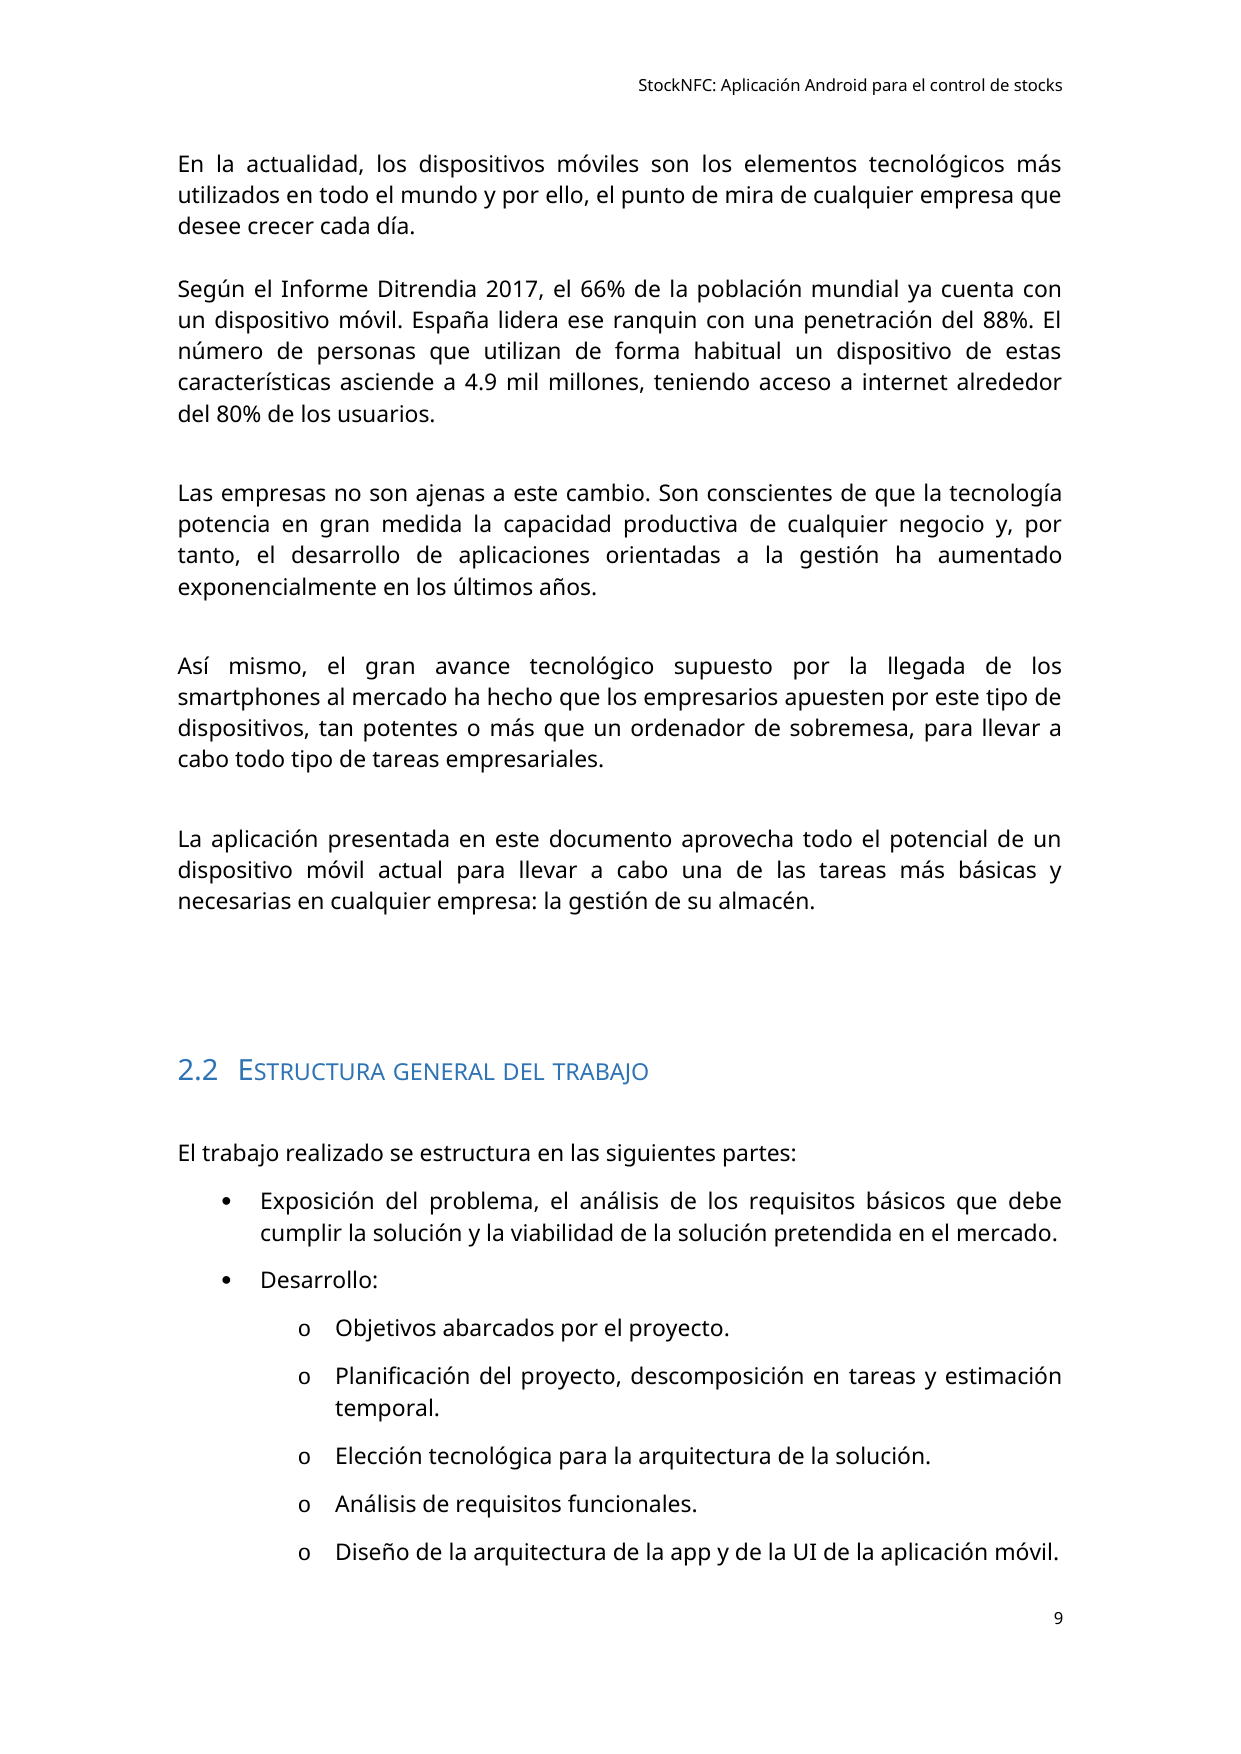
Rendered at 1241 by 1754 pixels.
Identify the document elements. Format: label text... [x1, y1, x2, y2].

list Planificación del proyecto, descomposición en tareas y estimación temporal. [297, 1360, 1063, 1423]
list Objetivos abarcados por el proyecto. [297, 1312, 1063, 1344]
list Exposición del problema, el análisis de los requisitos básicos que debe cumplir la solución y la viabilidad de la solución pretendida en el mercado. [222, 1185, 1063, 1248]
text El trabajo realizado se estructura en las siguientes partes: [177, 1137, 1063, 1168]
text Según el Informe Ditrendia 2017, el 66% de la población mundial ya cuenta con un dispositivo móvil. España lidera ese ranquin con una penetración del 88%. El número de personas que utilizan de forma habitual un dispositivo de estas características asciende a 4.9 mil millones, teniendo acceso a internet alrededor del 80% de los usuarios. [177, 273, 1063, 429]
text En la actualidad, los dispositivos móviles son los elementos tecnológicos más utilizados en todo el mundo y por ello, el punto de mira de cualquier empresa que desee crecer cada día. [177, 148, 1063, 241]
list Desarrollo: [222, 1264, 1063, 1296]
list Diseño de la arquitectura de la app y de la UI de la aplicación móvil. [297, 1536, 1063, 1567]
subtitle Estructura general del trabajo [177, 1050, 1063, 1089]
text Así mismo, el gran avance tecnológico supuesto por la llegada de los smartphones al mercado ha hecho que los empresarios apuesten por este tipo de dispositivos, tan potentes o más que un ordenador de sobremesa, para llevar a cabo todo tipo de tareas empresariales. [177, 650, 1063, 775]
text Las empresas no son ajenas a este cambio. Son conscientes de que la tecnología potencia en gran medida la capacidad productiva de cualquier negocio y, por tanto, el desarrollo de aplicaciones orientadas a la gestión ha aumentado exponencialmente en los últimos años. [177, 477, 1063, 602]
list Análisis de requisitos funcionales. [297, 1488, 1063, 1519]
list Elección tecnológica para la arquitectura de la solución. [297, 1439, 1063, 1471]
text La aplicación presentada en este documento aprovecha todo el potencial de un dispositivo móvil actual para llevar a cabo una de las tareas más básicas y necesarias en cualquier empresa: la gestión de su almacén. [177, 823, 1063, 916]
